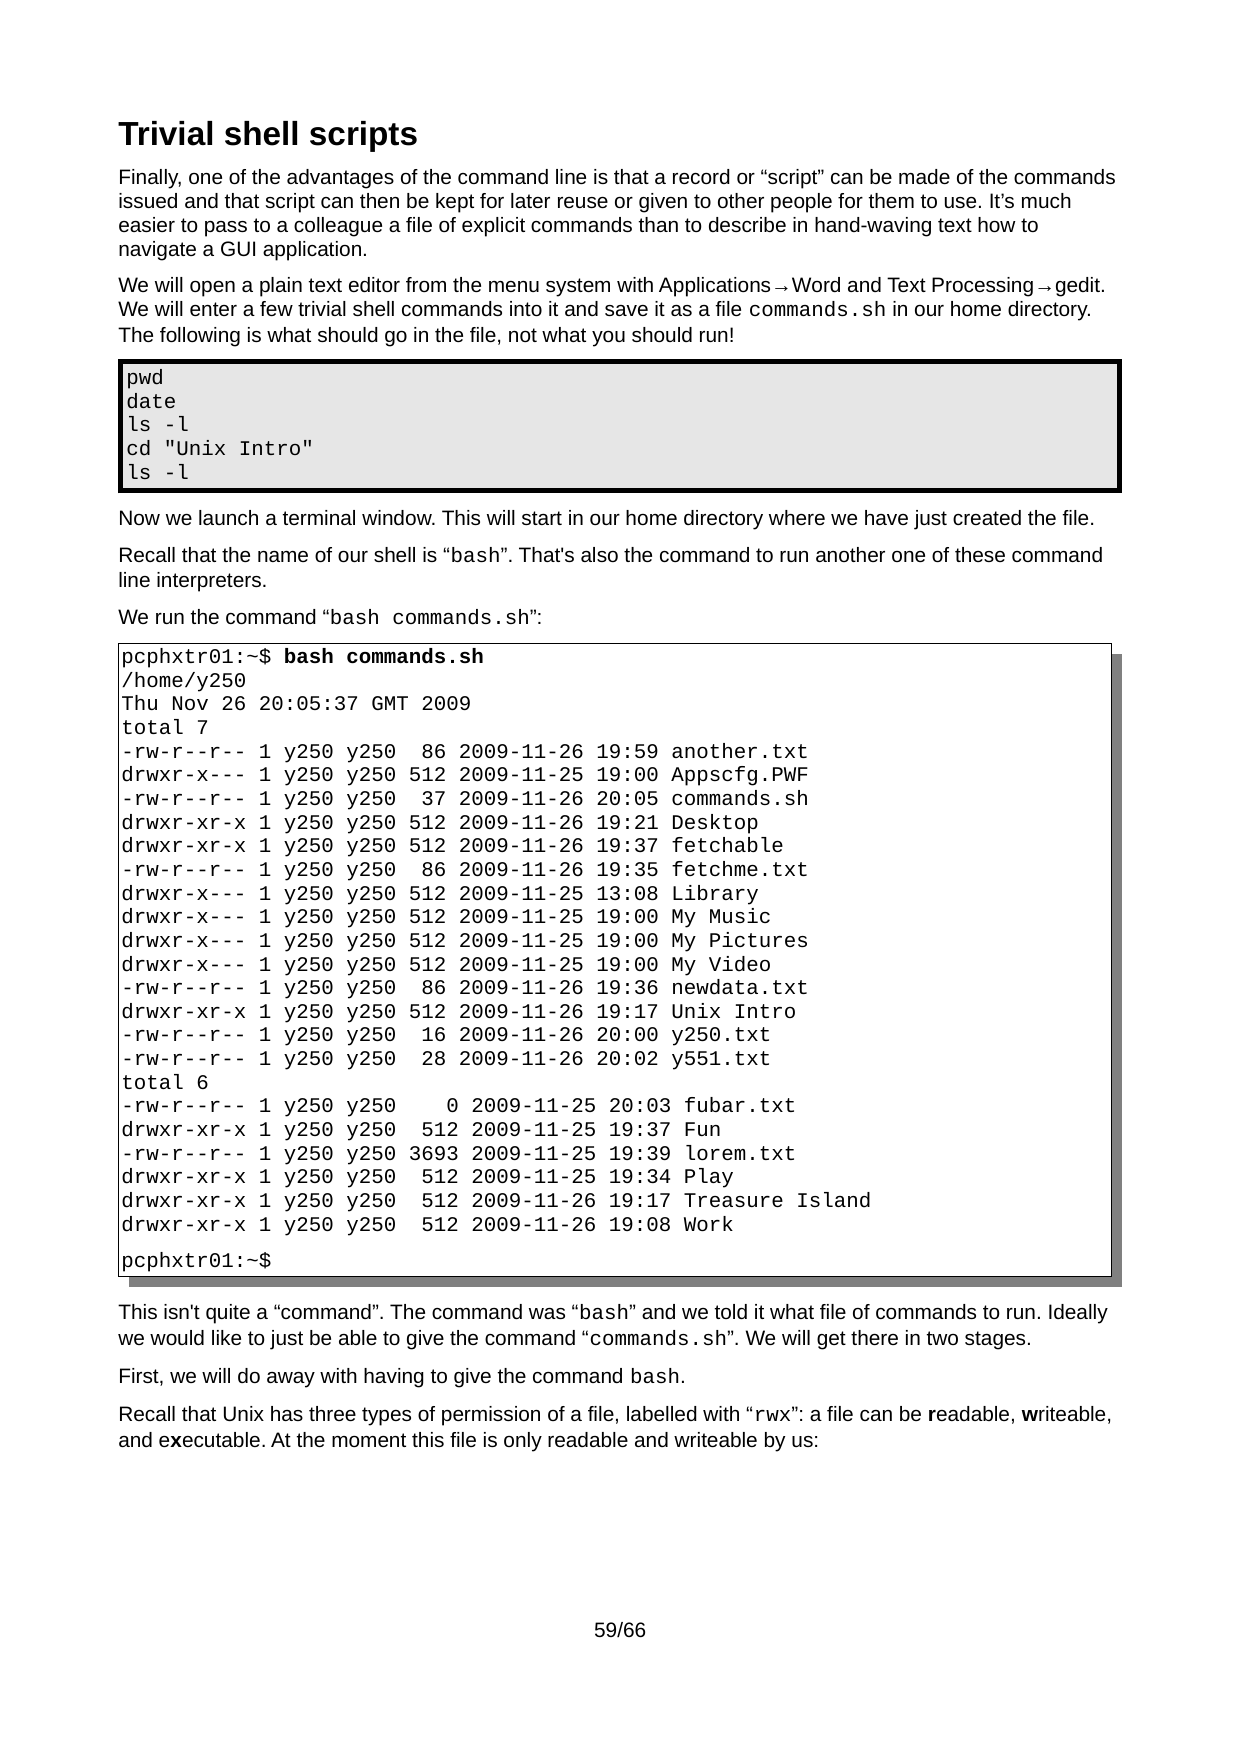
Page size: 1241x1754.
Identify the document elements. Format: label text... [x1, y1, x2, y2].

text pcphxtr01:~$ [119, 1247, 1111, 1276]
text Recall that Unix has three types of permission of a file, labelled with “rwx”: a file can be readable, writeable, and executable. At the moment this file is only readable and writeable by us: [118, 1402, 1122, 1452]
subtitle Trivial shell scripts [118, 113, 1122, 152]
text This isn't quite a “command”. The command was “bash” and we told it what file of commands to run. Ideally we would like to just be able to give the command “commands.sh”. We will get there in two stages. [118, 1299, 1122, 1351]
text pcphxtr01:~$ bash commands.sh /home/y250 Thu Nov 26 20:05:37 GMT 2009 total 7 -rw-r--r-- 1 y250 y250 86 2009-11-26 19:59 another.txt drwxr-x--- 1 y250 y250 512 2009-11-25 19:00 Appscfg.PWF -rw-r--r-- 1 y250 y250 37 2009-11-26 20:05 commands.sh drwxr-xr-x 1 y250 y250 512 2009-11-26 19:21 Desktop drwxr-xr-x 1 y250 y250 512 2009-11-26 19:37 fetchable -rw-r--r-- 1 y250 y250 86 2009-11-26 19:35 fetchme.txt drwxr-x--- 1 y250 y250 512 2009-11-25 13:08 Library drwxr-x--- 1 y250 y250 512 2009-11-25 19:00 My Music drwxr-x--- 1 y250 y250 512 2009-11-25 19:00 My Pictures drwxr-x--- 1 y250 y250 512 2009-11-25 19:00 My Video -rw-r--r-- 1 y250 y250 86 2009-11-26 19:36 newdata.txt drwxr-xr-x 1 y250 y250 512 2009-11-26 19:17 Unix Intro -rw-r--r-- 1 y250 y250 16 2009-11-26 20:00 y250.txt -rw-r--r-- 1 y250 y250 28 2009-11-26 20:02 y551.txt total 6 -rw-r--r-- 1 y250 y250 0 2009-11-25 20:03 fubar.txt drwxr-xr-x 1 y250 y250 512 2009-11-25 19:37 Fun -rw-r--r-- 1 y250 y250 3693 2009-11-25 19:39 lorem.txt drwxr-xr-x 1 y250 y250 512 2009-11-25 19:34 Play drwxr-xr-x 1 y250 y250 512 2009-11-26 19:17 Treasure Island drwxr-xr-x 1 y250 y250 512 2009-11-26 19:08 Work [119, 644, 1111, 1237]
text We will open a plain text editor from the menu system with Applications→Word and Text Processing→gedit. We will enter a few trivial shell commands into it and save it as a file commands.sh in our home directory. The following is what should go in the file, not what you should run! [118, 273, 1122, 347]
text Finally, one of the advantages of the command line is that a record or “script” can be made of the commands issued and that script can then be kept for later reuse or given to other people for them to use. It’s much easier to pass to a colleague a file of explicit commands than to describe in hand-waving text how to navigate a GUI application. [118, 164, 1122, 260]
text We run the command “bash commands.sh”: [118, 605, 1122, 631]
text pwd date ls -l cd "Unix Intro" ls -l [123, 364, 1117, 488]
text Now we launch a terminal window. This will start in our home directory where we have just created the file. [118, 506, 1122, 530]
text First, we will do away with having to give the command bash. [118, 1364, 1122, 1389]
text Recall that the name of our shell is “bash”. That's also the command to run another one of these command line interpreters. [118, 542, 1122, 592]
